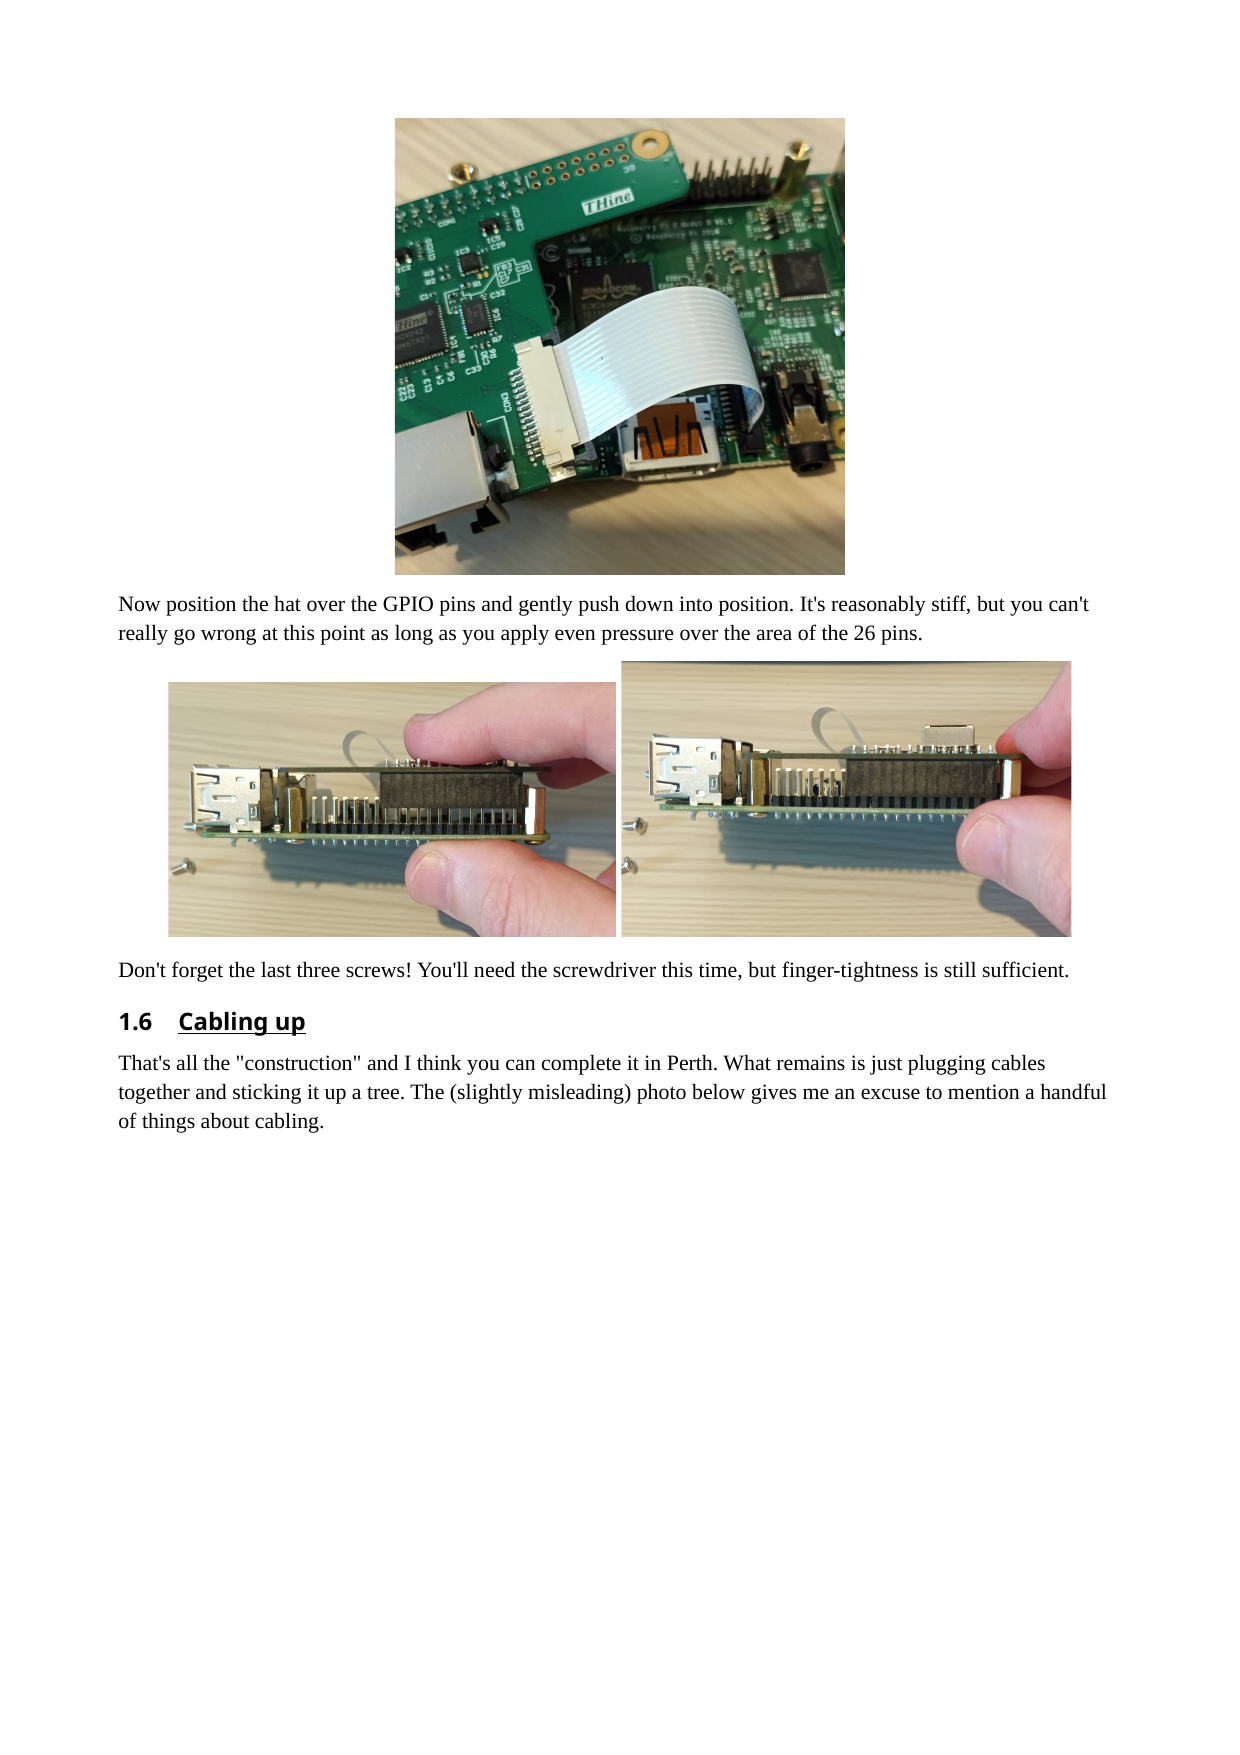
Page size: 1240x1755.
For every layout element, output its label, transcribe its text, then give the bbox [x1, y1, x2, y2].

picture [394, 118, 845, 575]
picture [621, 661, 1072, 937]
picture [168, 682, 616, 937]
subtitle Cabling up [118, 1005, 1121, 1038]
text Don't forget the last three screws! You'll need the screwdriver this time, but finger-tightness is still sufficient. [118, 957, 1121, 982]
text Now position the hat over the GPIO pins and gently push down into position. It's reasonably stiff, but you can't really go wrong at this point as long as you apply even pressure over the area of the 26 pins. [118, 591, 1121, 645]
text That's all the "construction" and I think you can complete it in Perth. What remains is just plugging cables together and sticking it up a tree. The (slightly misleading) photo below gives me an excuse to mention a handful of things about cabling. [118, 1050, 1121, 1133]
